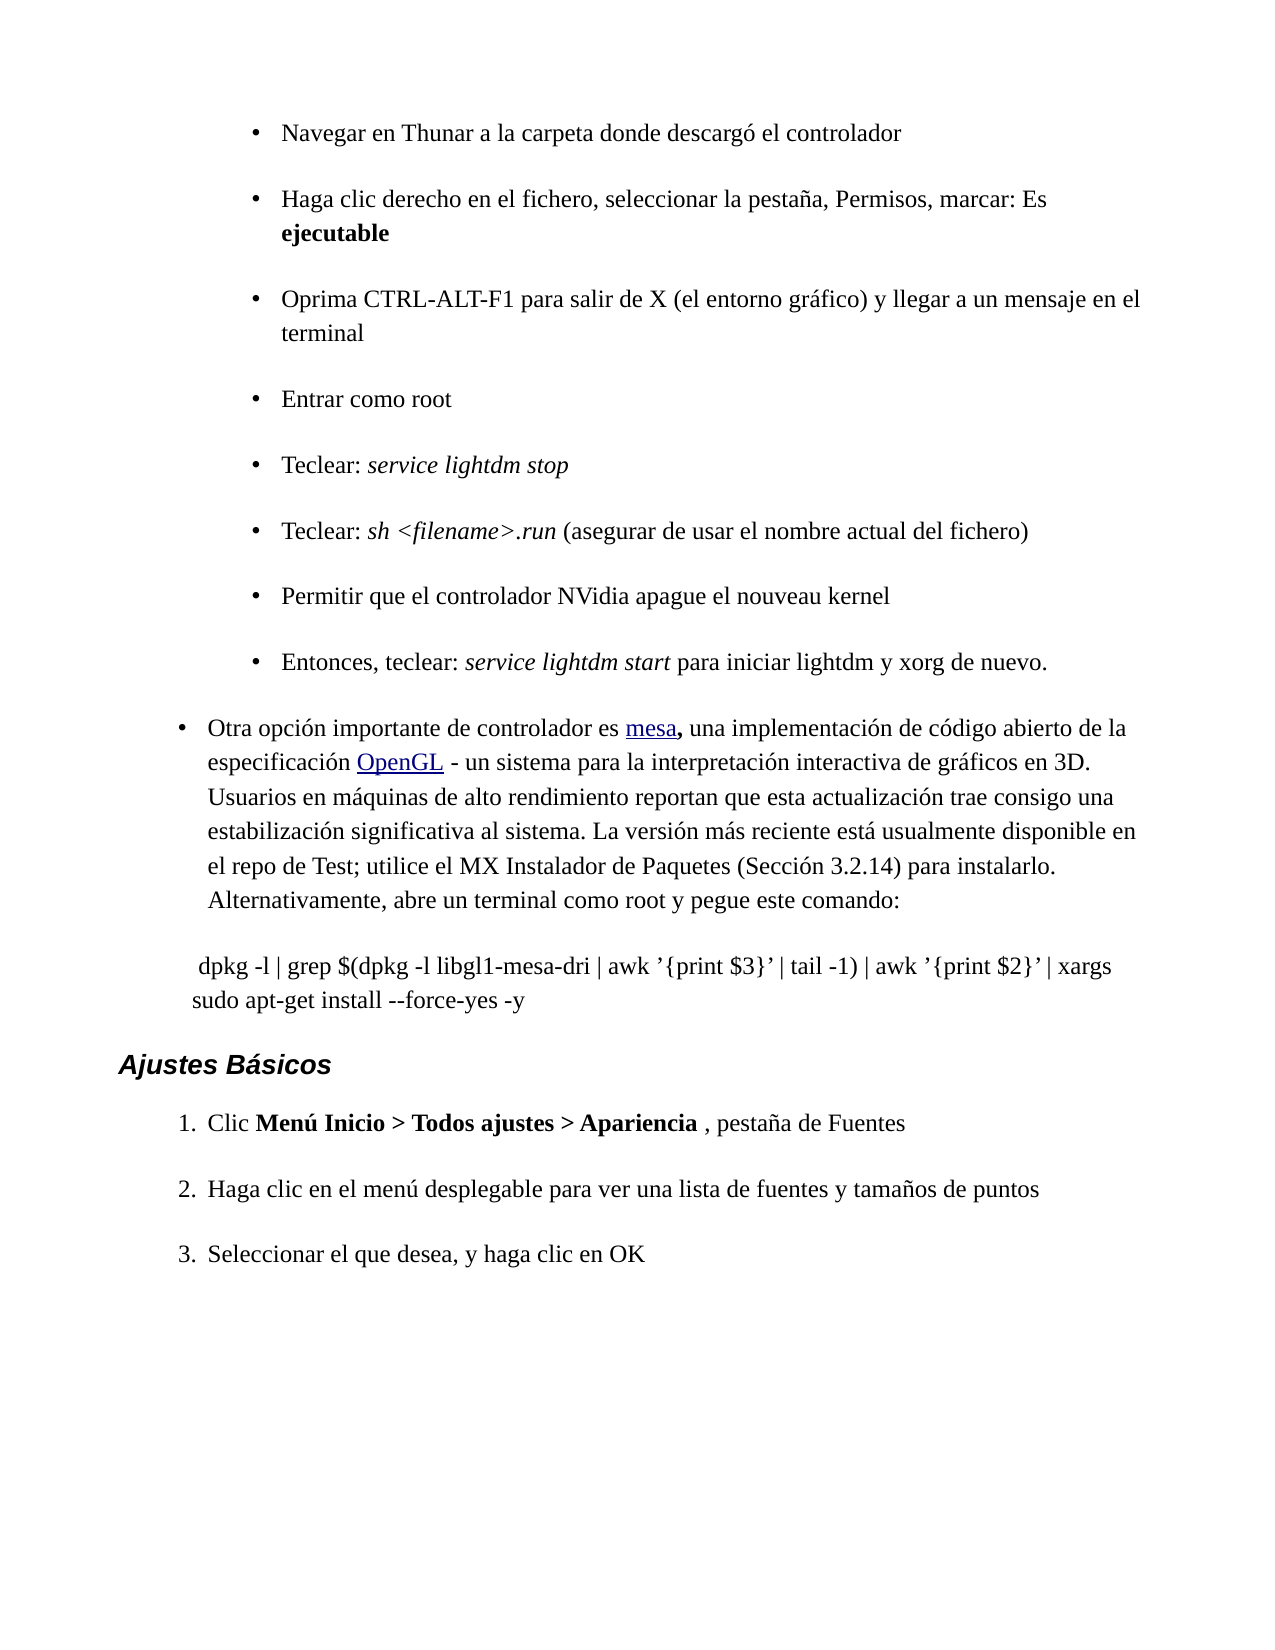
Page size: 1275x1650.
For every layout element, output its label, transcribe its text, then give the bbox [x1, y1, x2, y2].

list Otra opción importante de controlador es mesa, una implementación de código abierto de la especificación OpenGL - un sistema para la interpretación interactiva de gráficos en 3D. Usuarios en máquinas de alto rendimiento reportan que esta actualización trae consigo una estabilización significativa al sistema. La versión más reciente está usualmente disponible en el repo de Test; utilice el MX Instalador de Paquetes (Sección 3.2.14) para instalarlo. Alternativamente, abre un terminal como root y pegue este comando: [178, 713, 1141, 914]
list Permitir que el controlador NVidia apague el nouveau kernel [252, 581, 1141, 610]
list Navegar en Thunar a la carpeta donde descargó el controlador [252, 118, 1141, 147]
list Haga clic derecho en el fichero, seleccionar la pestaña, Permisos, marcar: Es ejecutable [252, 184, 1141, 247]
list Clic Menú Inicio > Todos ajustes > Apariencia , pestaña de Fuentes [178, 1108, 1141, 1137]
list dpkg -l | grep $(dpkg -l libgl1-mesa-dri | awk ’{print $3}’ | tail -1) | awk ’{print $2}’ | xargs sudo apt-get install --force-yes -y [162, 951, 1157, 1014]
subtitle Ajustes Básicos [118, 1048, 1157, 1080]
list Haga clic en el menú desplegable para ver una lista de fuentes y tamaños de puntos [178, 1174, 1141, 1203]
list Entonces, teclear: service lightdm start para iniciar lightdm y xorg de nuevo. [252, 647, 1141, 676]
list Entrar como root [252, 384, 1141, 413]
list Seleccionar el que desea, y haga clic en OK [178, 1239, 1141, 1268]
list Teclear: service lightdm stop [252, 450, 1141, 479]
list Oprima CTRL-ALT-F1 para salir de X (el entorno gráfico) y llegar a un mensaje en el terminal [252, 284, 1141, 347]
list Teclear: sh <filename>.run (asegurar de usar el nombre actual del fichero) [252, 516, 1141, 544]
